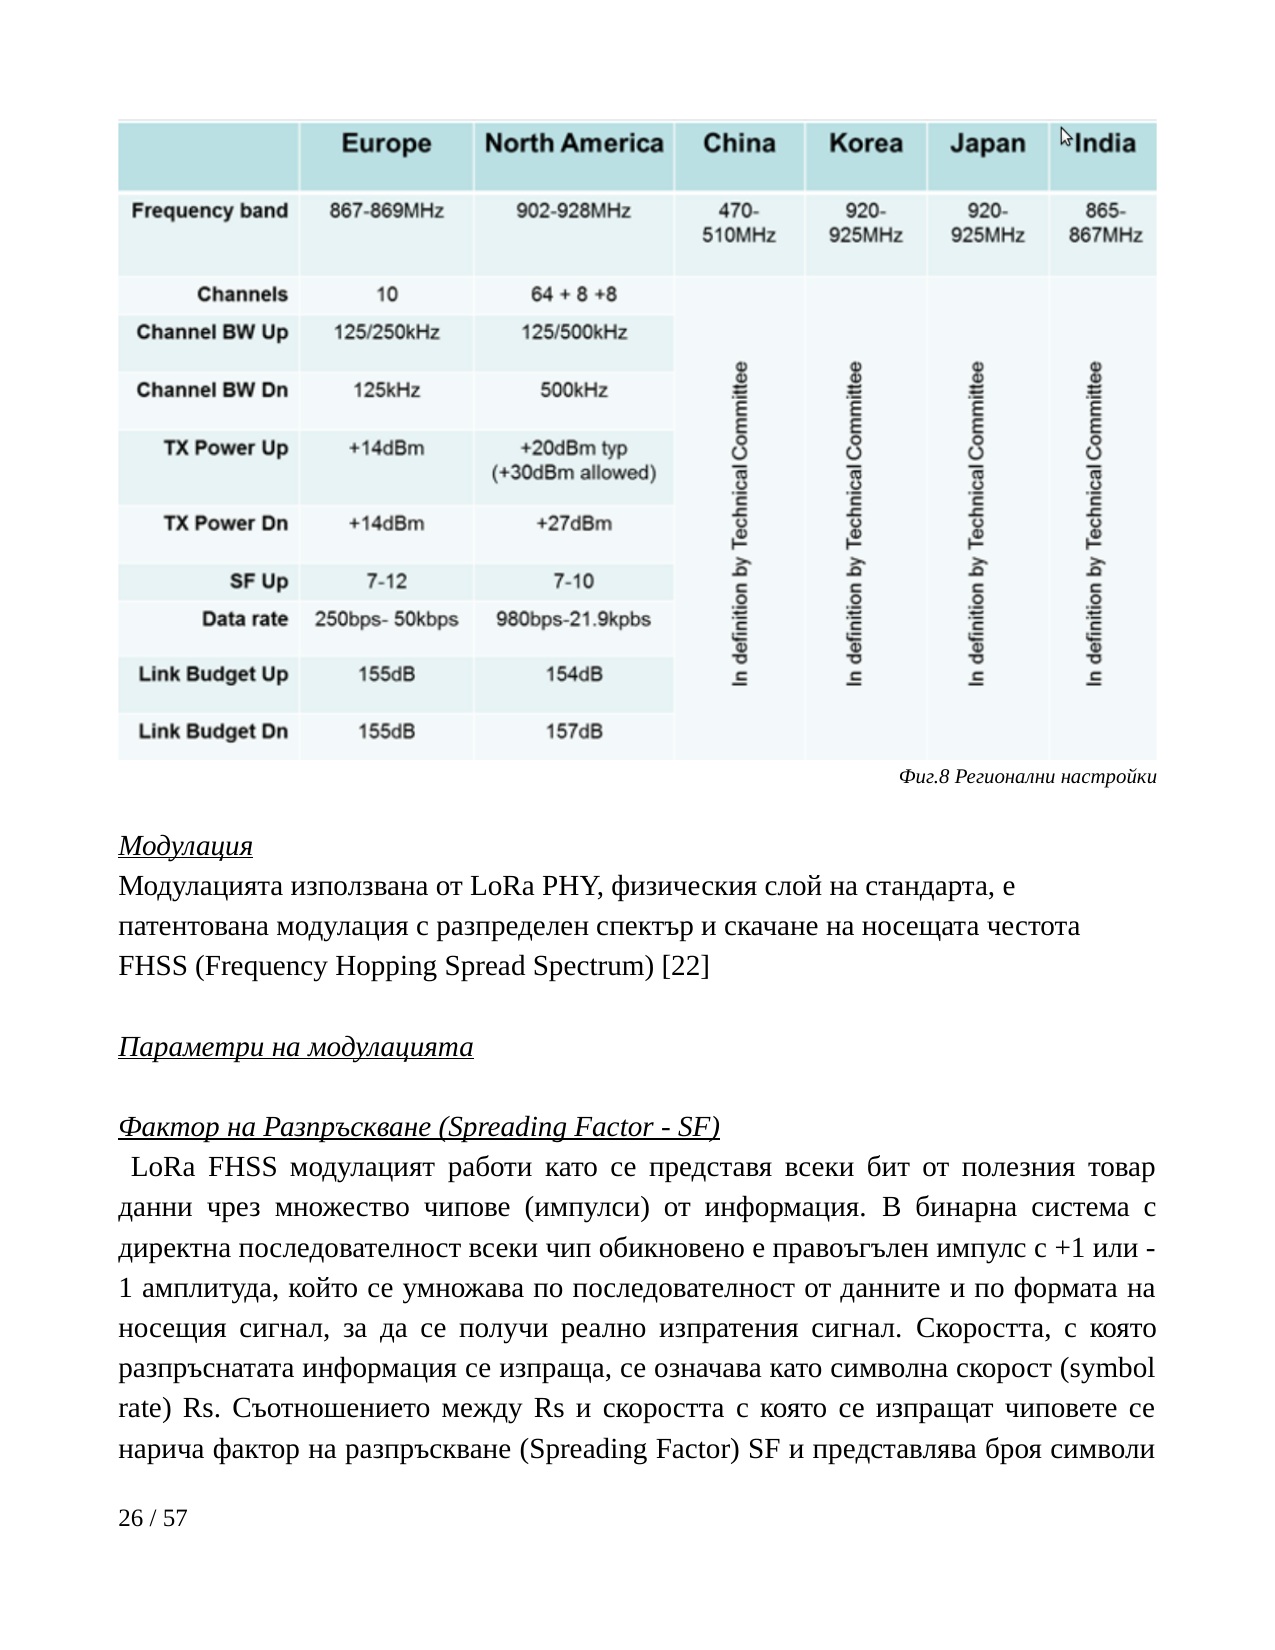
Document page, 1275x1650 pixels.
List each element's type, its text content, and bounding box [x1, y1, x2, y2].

text Фактор на Разпръскване (Spreading Factor - SF) [118, 1109, 1157, 1143]
text Фиг.8 Регионални настройки [118, 760, 1157, 788]
text Параметри на модулацията [118, 1029, 1157, 1062]
text LoRa FHSS модулацият работи като се представя всеки бит от полезния товар данни чрез множество чипове (импулси) от информация. В бинарна система с директна последователност всеки чип обикновено е правоъгълен импулс с +1 или -1 амплитуда, който се умножава по последователност от данните и по формата на носещия сигнал, за да се получи реално изпратения сигнал. Скоростта, с която разпръснатата информация се изпраща, се означава като символна скорост (symbol rate) Rs. Съотношението между Rs и скоростта с която се изпращат чиповете се нарича фактор на разпръскване (Spreading Factor) SF и представлява броя символи [118, 1149, 1157, 1464]
text Модулацията използвана от LoRa PHY, физическия слой на стандарта, е патентована модулация с разпределен спектър и скачане на носещата честота FHSS (Frequency Hopping Spread Spectrum) [22] [118, 868, 1157, 982]
picture [118, 118, 1157, 760]
text Модулация [118, 828, 1157, 861]
